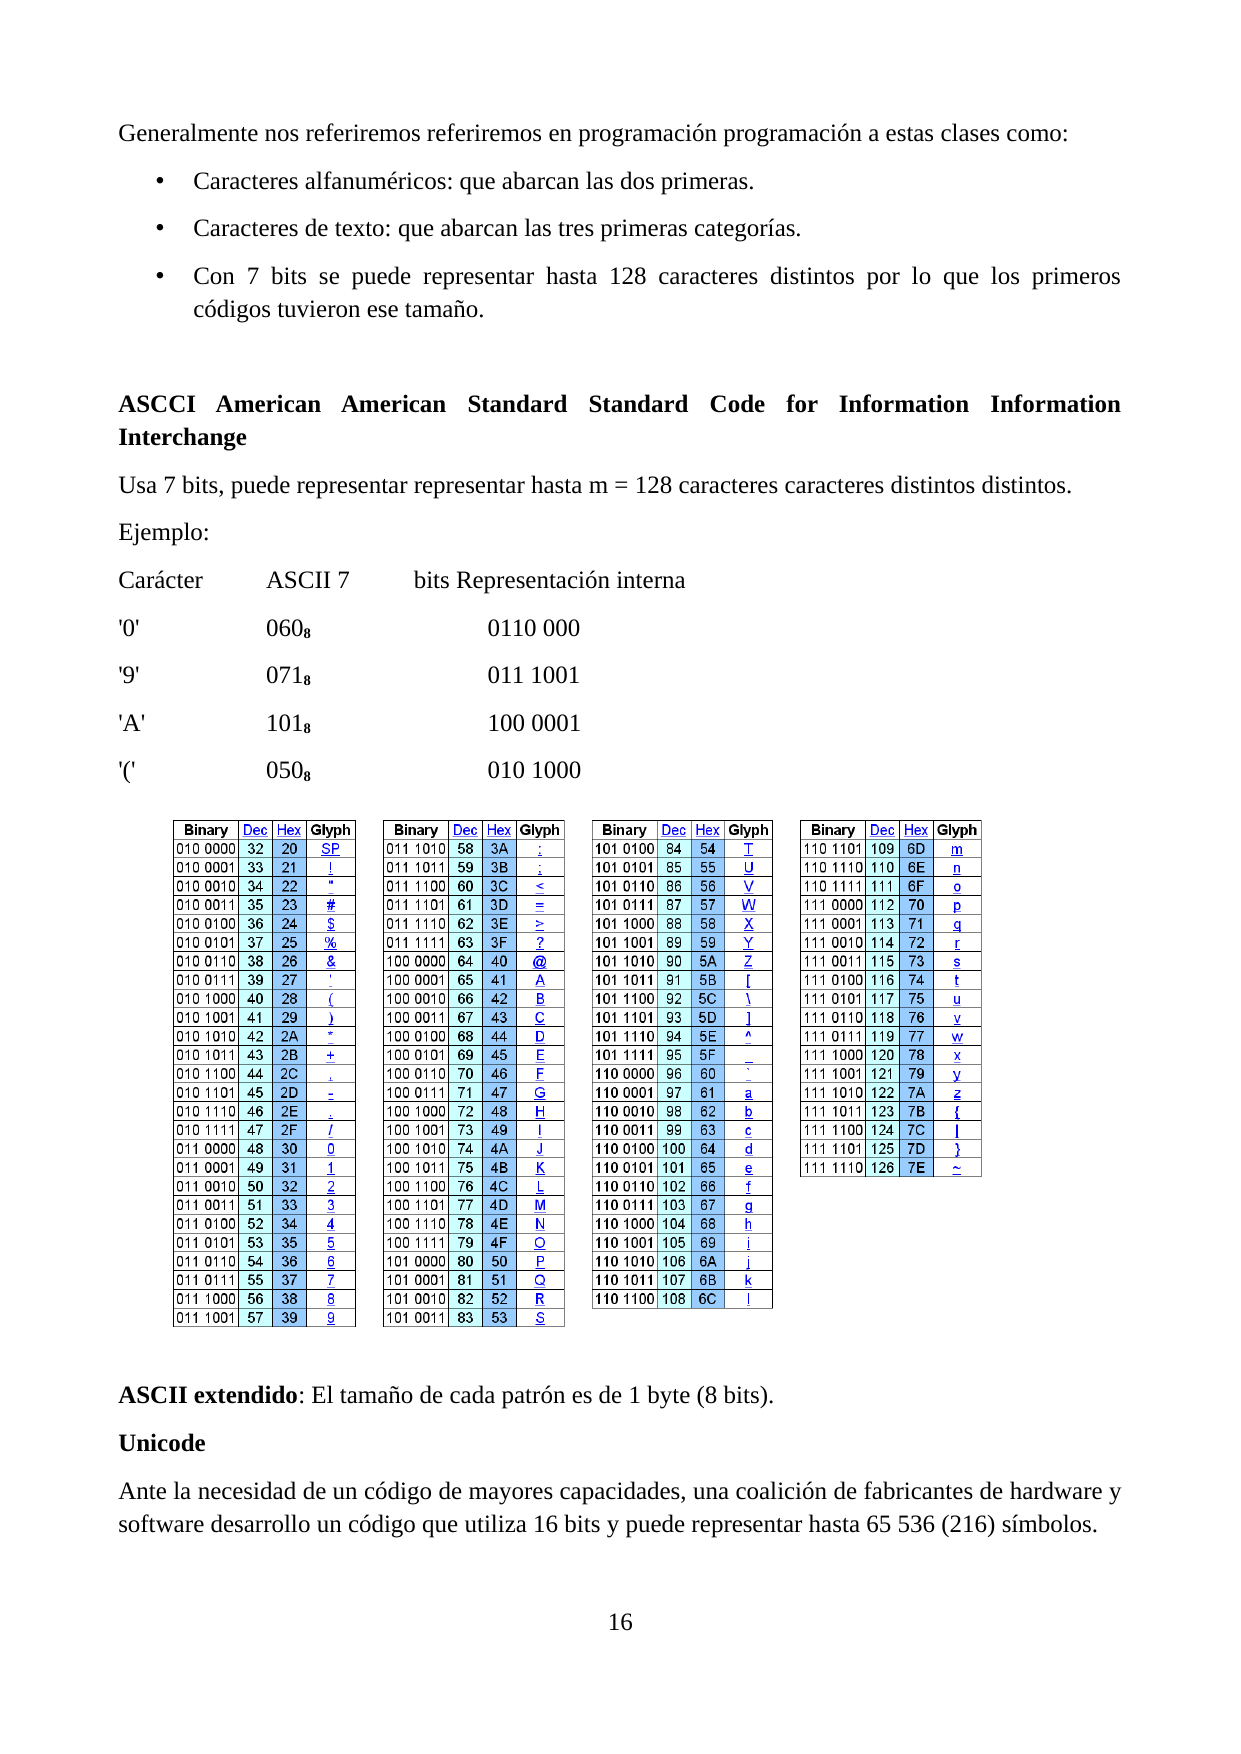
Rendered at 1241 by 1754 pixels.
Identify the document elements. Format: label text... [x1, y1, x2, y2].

text '(' 0508 010 1000 [118, 755, 1122, 784]
text '0' 0608 0110 000 [118, 613, 1122, 641]
text Ejemplo: [118, 517, 1122, 546]
text ASCII extendido: El tamaño de cada patrón es de 1 byte (8 bits). [118, 1381, 1122, 1409]
list Caracteres alfanuméricos: que abarcan las dos primeras. [156, 166, 1122, 194]
text Generalmente nos referiremos referiremos en programación programación a estas clases como: [118, 118, 1122, 147]
text Ante la necesidad de un código de mayores capacidades, una coalición de fabricantes de hardware y software desarrollo un código que utiliza 16 bits y puede representar hasta 65 536 (216) símbolos. [118, 1476, 1122, 1538]
text ASCCI American American Standard Standard Code for Information Information Interchange [118, 389, 1122, 451]
list Caracteres de texto: que abarcan las tres primeras categorías. [156, 213, 1122, 242]
text Usa 7 bits, puede representar representar hasta m = 128 caracteres caracteres distintos distintos. [118, 470, 1122, 498]
text Carácter ASCII 7 bits Representación interna [118, 565, 1122, 594]
text '9' 0718 011 1001 [118, 660, 1122, 689]
text 'A' 1018 100 0001 [118, 708, 1122, 737]
text Unicode [118, 1428, 1122, 1457]
list Con 7 bits se puede representar hasta 128 caracteres distintos por lo que los primeros códigos tuvieron ese tamaño. [156, 261, 1122, 323]
picture [170, 816, 984, 1329]
